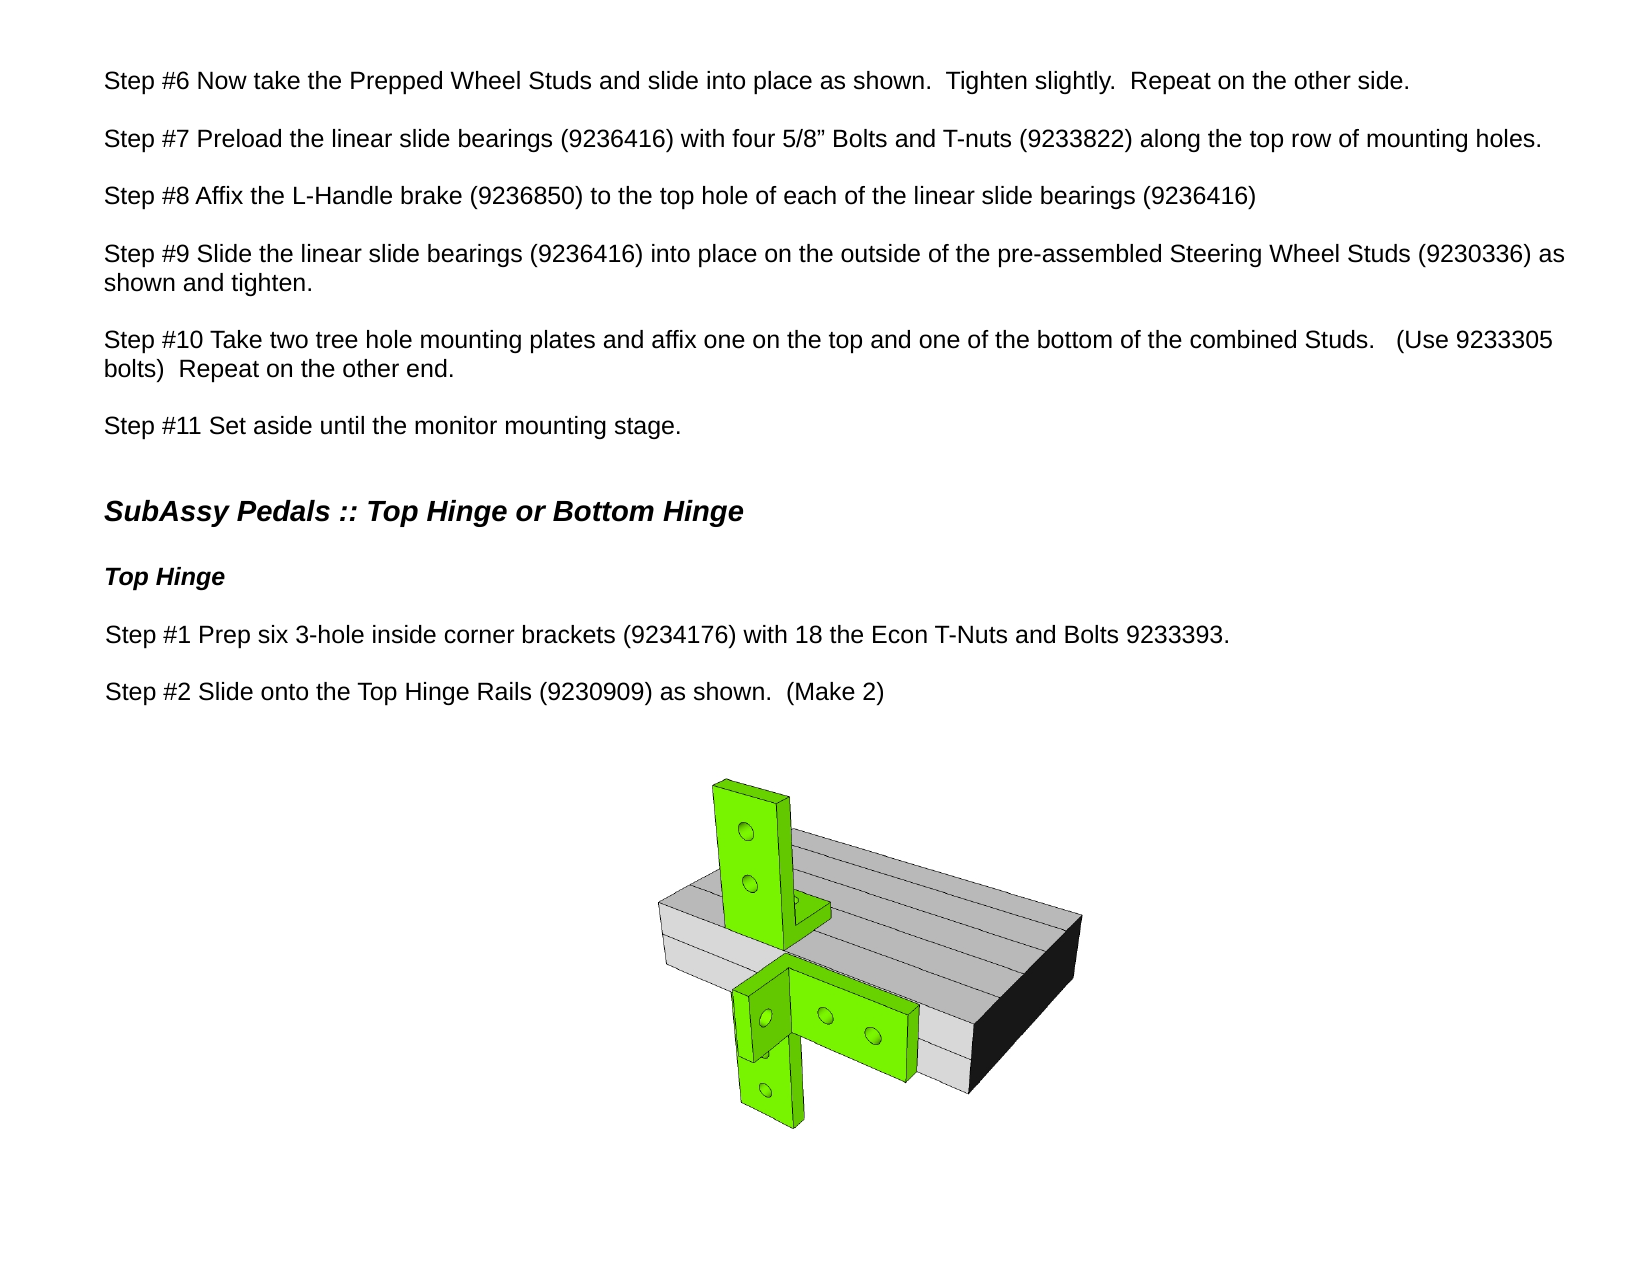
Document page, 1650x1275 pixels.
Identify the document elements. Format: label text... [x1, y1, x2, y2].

text Step #6 Now take the Prepped Wheel Studs and slide into place as shown. Tighten slightly. Repeat on the other side. [103, 66, 1620, 95]
text Step #8 Affix the L-Handle brake (9236850) to the top hole of each of the linear slide bearings (9236416) [103, 181, 1620, 210]
picture [383, 706, 1342, 1194]
text Step #1 Prep six 3-hole inside corner brackets (9234176) with 18 the Econ T-Nuts and Bolts 9233393. [105, 620, 1620, 648]
subtitle SubAssy Pedals :: Top Hinge or Bottom Hinge [30, 494, 1620, 527]
text Step #10 Take two tree hole mounting plates and affix one on the top and one of the bottom of the combined Studs. (Use 9233305 bolts) Repeat on the other end. [103, 325, 1620, 382]
text Step #2 Slide onto the Top Hinge Rails (9230909) as shown. (Make 2) [105, 677, 1620, 706]
text Top Hinge [30, 562, 1620, 591]
text Step #9 Slide the linear slide bearings (9236416) into place on the outside of the pre-assembled Steering Wheel Studs (9230336) as shown and tighten. [103, 239, 1620, 296]
text Step #7 Preload the linear slide bearings (9236416) with four 5/8” Bolts and T-nuts (9233822) along the top row of mounting holes. [103, 124, 1620, 152]
text Step #11 Set aside until the monitor mounting stage. [103, 411, 1620, 440]
